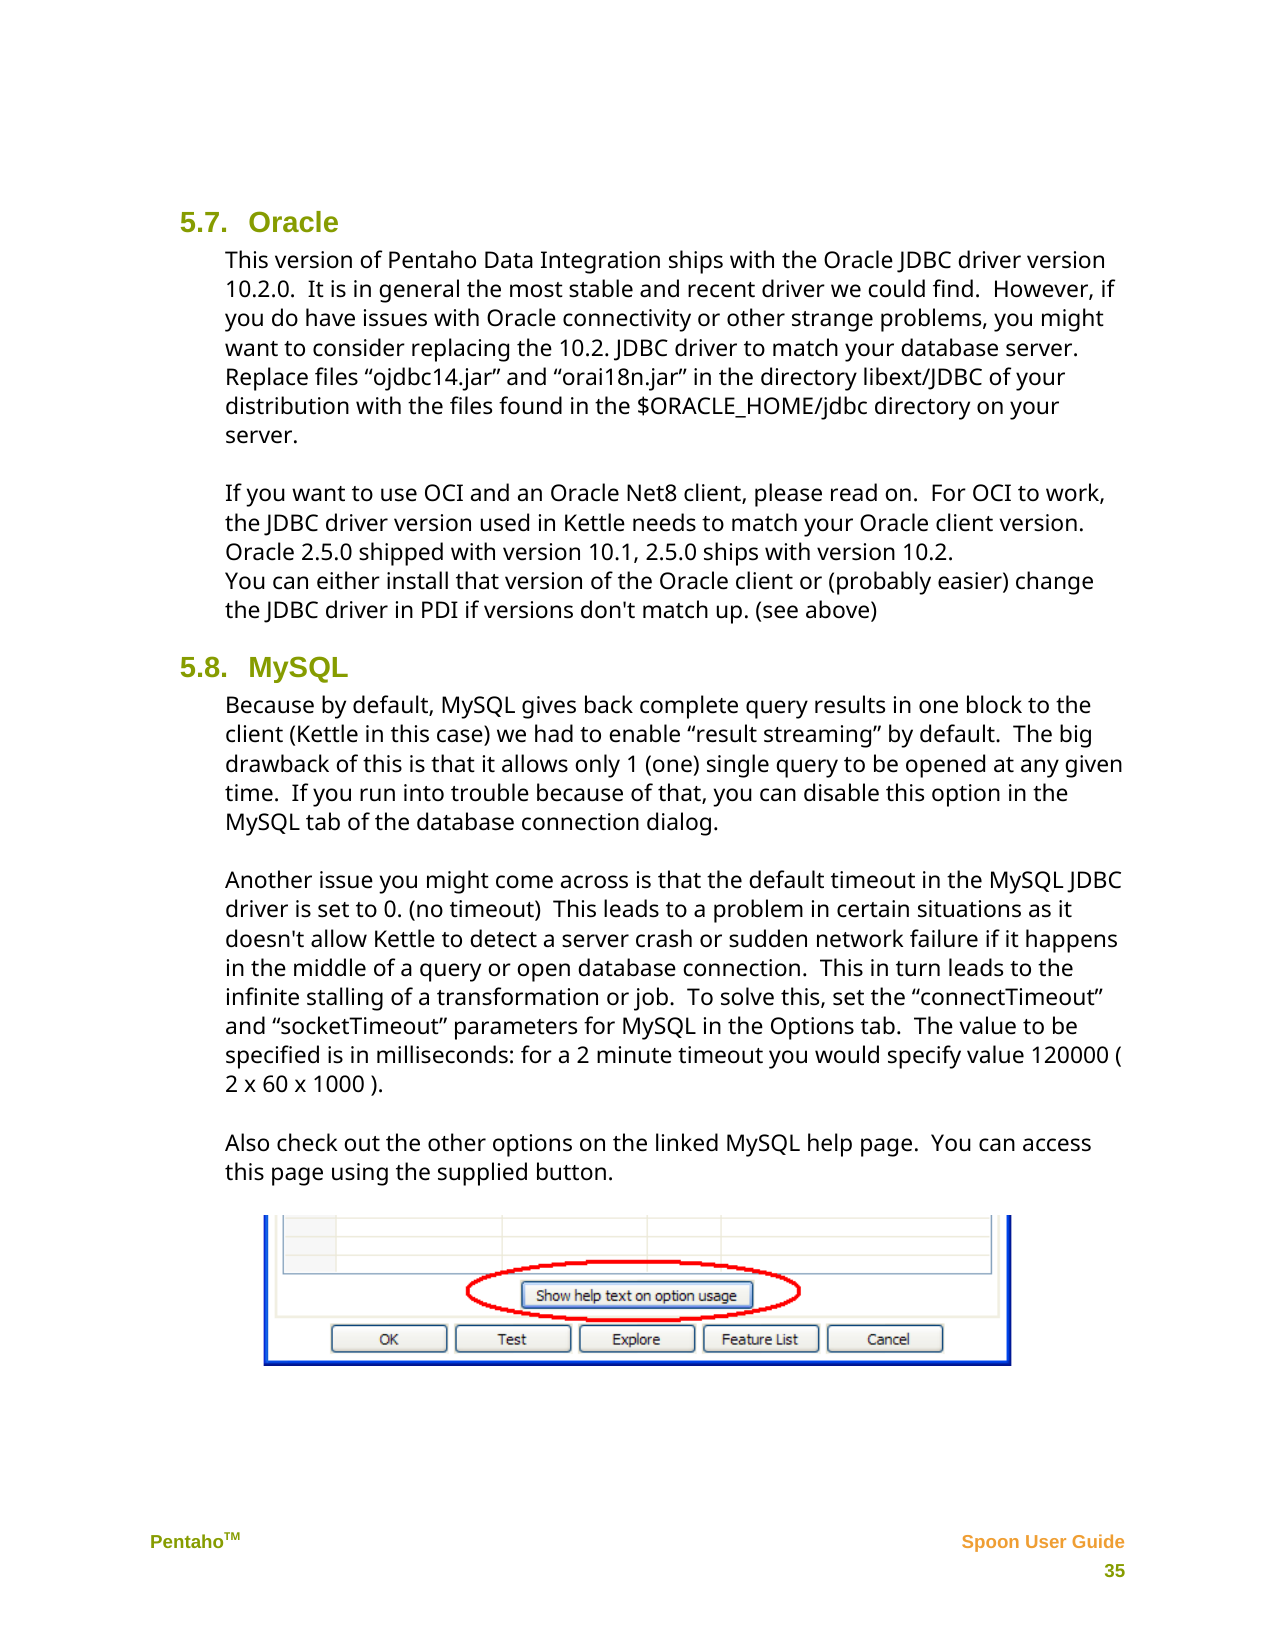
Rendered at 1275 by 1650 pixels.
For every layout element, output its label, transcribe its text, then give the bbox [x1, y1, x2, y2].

text Because by default, MySQL gives back complete query results in one block to the client (Kettle in this case) we had to enable “result streaming” by default. The big drawback of this is that it allows only 1 (one) single query to be opened at any given time. If you run into trouble because of that, you can disable this option in the MySQL tab of the database connection dialog. [225, 690, 1125, 836]
text Also check out the other options on the linked MySQL help page. You can access this page using the supplied button. [225, 1128, 1125, 1186]
picture [263, 1215, 1012, 1366]
text Another issue you might come across is that the default timeout in the MySQL JDBC driver is set to 0. (no timeout) This leads to a problem in certain situations as it doesn't allow Kettle to detect a server crash or sudden network failure if it happens in the middle of a query or open database connection. This in turn leads to the infinite stalling of a transformation or job. To solve this, set the “connectTimeout” and “socketTimeout” parameters for MySQL in the Options tab. The value to be specified is in milliseconds: for a 2 minute timeout you would specify value 120000 ( 2 x 60 x 1000 ). [225, 865, 1125, 1099]
text You can either install that version of the Oracle client or (probably easier) change the JDBC driver in PDI if versions don't match up. (see above) [225, 566, 1125, 624]
subtitle MySQL [179, 649, 1125, 684]
text If you want to use OCI and an Oracle Net8 client, please read on. For OCI to work, the JDBC driver version used in Kettle needs to match your Oracle client version. Oracle 2.5.0 shipped with version 10.1, 2.5.0 ships with version 10.2. [225, 478, 1125, 566]
text This version of Pentaho Data Integration ships with the Oracle JDBC driver version 10.2.0. It is in general the most stable and recent driver we could find. However, if you do have issues with Oracle connectivity or other strange problems, you might want to consider replacing the 10.2. JDBC driver to match your database server. Replace files “ojdbc14.jar” and “orai18n.jar” in the directory libext/JDBC of your distribution with the files found in the $ORACLE_HOME/jdbc directory on your server. [225, 245, 1125, 449]
subtitle Oracle [179, 204, 1125, 239]
